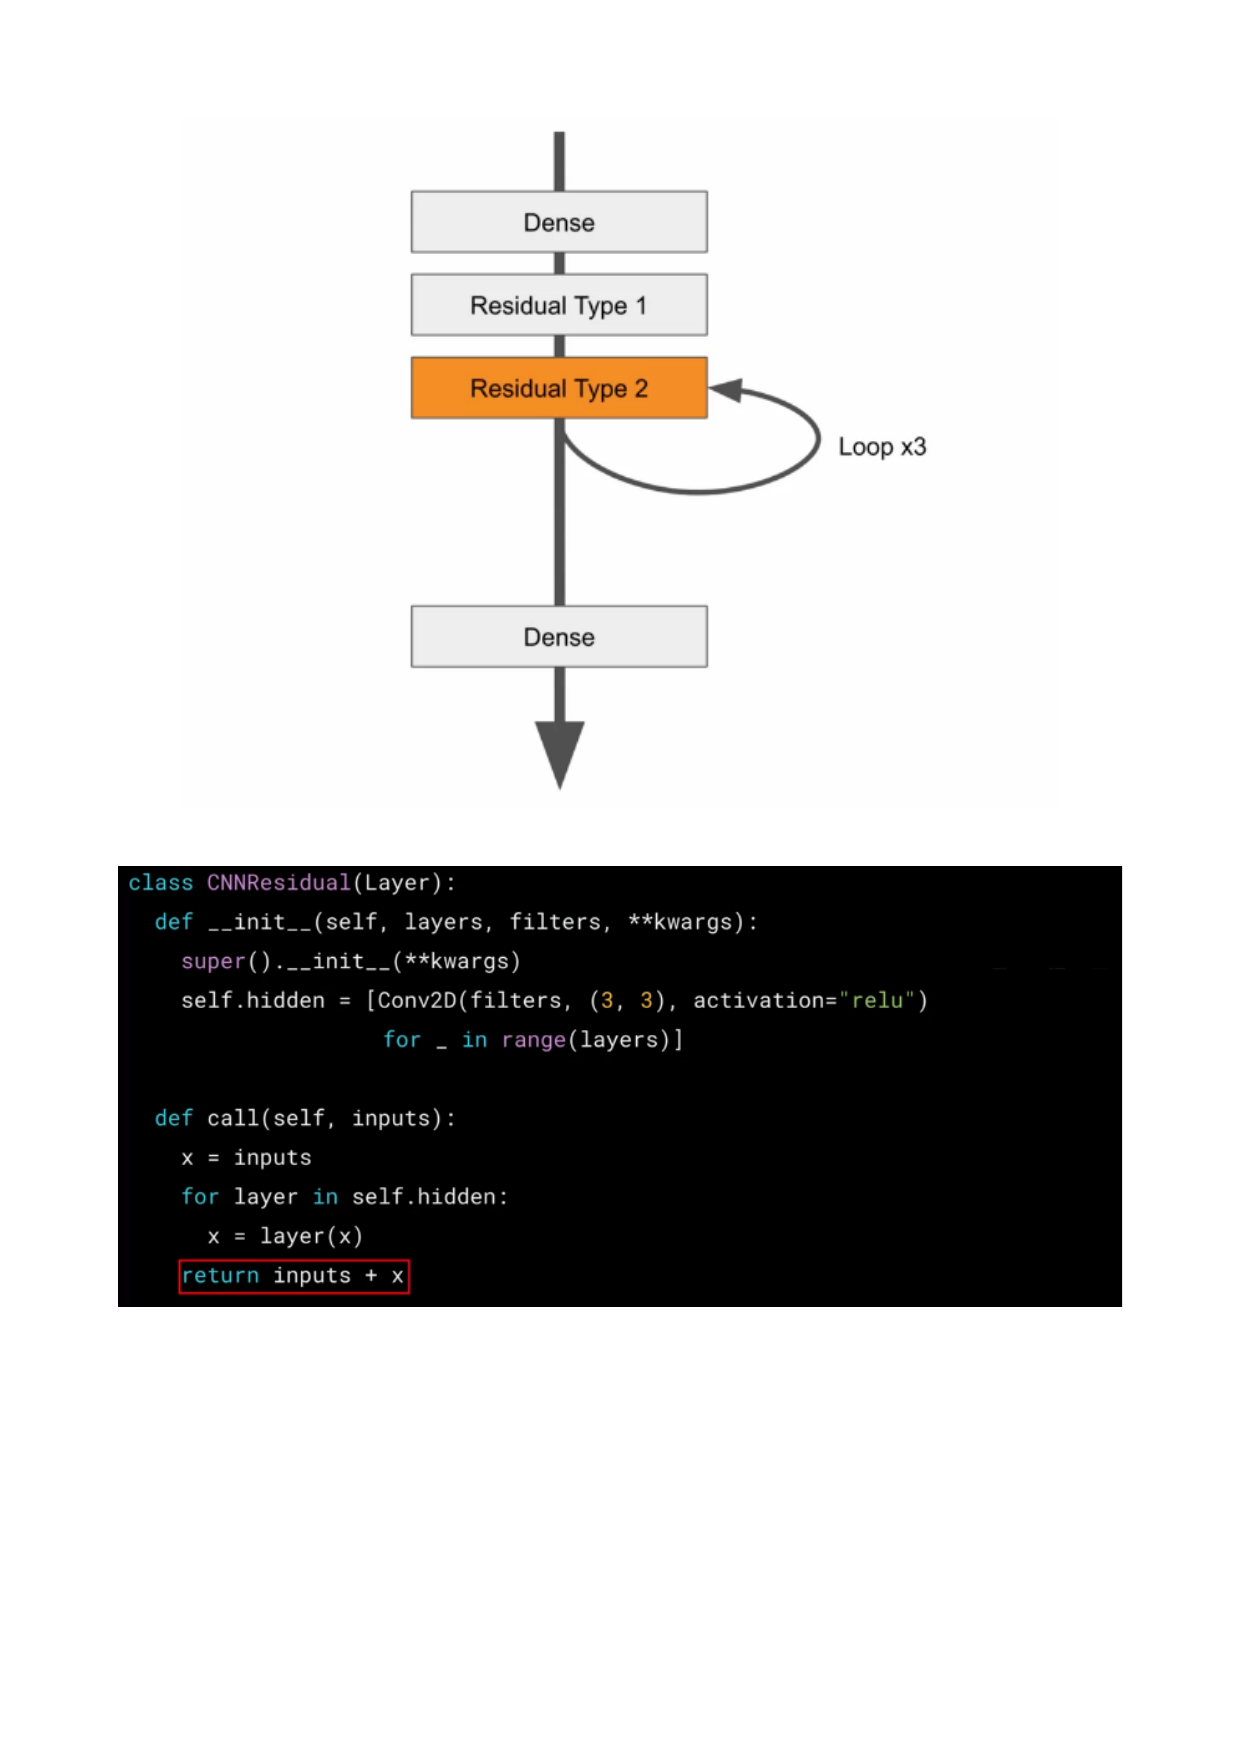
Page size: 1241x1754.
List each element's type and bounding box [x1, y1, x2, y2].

picture [181, 118, 1059, 809]
picture [118, 866, 1123, 1307]
